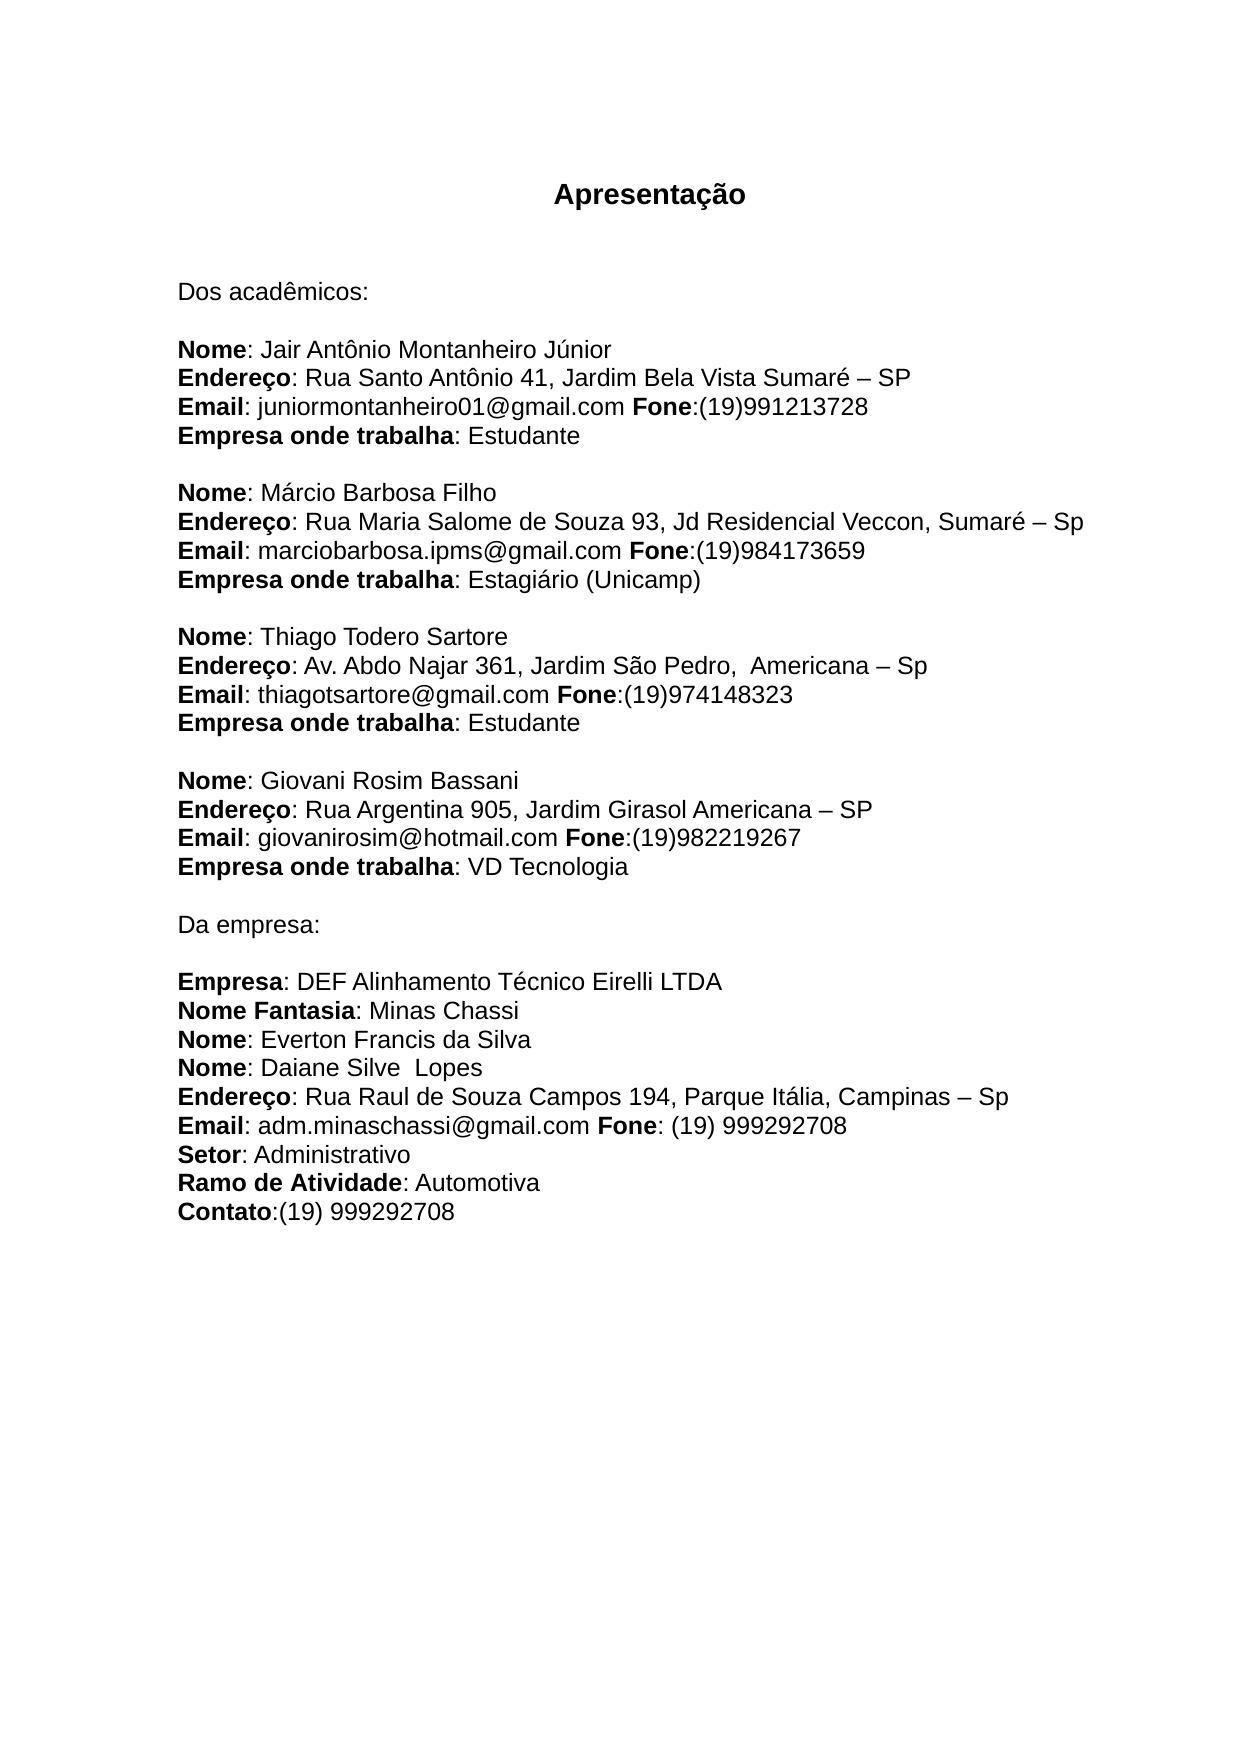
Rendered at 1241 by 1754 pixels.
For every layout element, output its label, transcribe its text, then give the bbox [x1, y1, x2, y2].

text Email: juniormontanheiro01@gmail.com Fone:(19)991213728 [177, 392, 1122, 421]
text Ramo de Atividade: Automotiva [177, 1168, 1122, 1197]
text Da empresa: [177, 909, 1122, 938]
text Endereço: Rua Maria Salome de Souza 93, Jd Residencial Veccon, Sumaré – Sp [177, 507, 1122, 536]
text Empresa: DEF Alinhamento Técnico Eirelli LTDA [177, 967, 1122, 996]
text Endereço: Rua Santo Antônio 41, Jardim Bela Vista Sumaré – SP [177, 363, 1122, 392]
text Contato:(19) 999292708 [177, 1197, 1122, 1226]
text Empresa onde trabalha: Estudante [177, 421, 1122, 449]
text Dos acadêmicos: [177, 277, 1122, 306]
text Nome: Márcio Barbosa Filho [177, 478, 1122, 507]
text Nome: Giovani Rosim Bassani [177, 766, 1122, 794]
text Endereço: Av. Abdo Najar 361, Jardim São Pedro, Americana – Sp [177, 651, 1122, 679]
text Endereço: Rua Argentina 905, Jardim Girasol Americana – SP [177, 794, 1122, 823]
text Email: giovanirosim@hotmail.com Fone:(19)982219267 [177, 823, 1122, 852]
text Nome: Everton Francis da Silva [177, 1024, 1122, 1053]
text Nome: Daiane Silve Lopes [177, 1053, 1122, 1082]
text Email: adm.minaschassi@gmail.com Fone: (19) 999292708 [177, 1111, 1122, 1139]
text Empresa onde trabalha: Estagiário (Unicamp) [177, 564, 1122, 593]
text Empresa onde trabalha: VD Tecnologia [177, 852, 1122, 881]
text Nome: Thiago Todero Sartore [177, 622, 1122, 651]
text Setor: Administrativo [177, 1139, 1122, 1168]
text Nome Fantasia: Minas Chassi [177, 996, 1122, 1024]
text Endereço: Rua Raul de Souza Campos 194, Parque Itália, Campinas – Sp [177, 1082, 1122, 1111]
text Empresa onde trabalha: Estudante [177, 708, 1122, 737]
text Email: marciobarbosa.ipms@gmail.com Fone:(19)984173659 [177, 536, 1122, 564]
text Email: thiagotsartore@gmail.com Fone:(19)974148323 [177, 679, 1122, 708]
text Apresentação [177, 177, 1122, 211]
text Nome: Jair Antônio Montanheiro Júnior [177, 334, 1122, 363]
